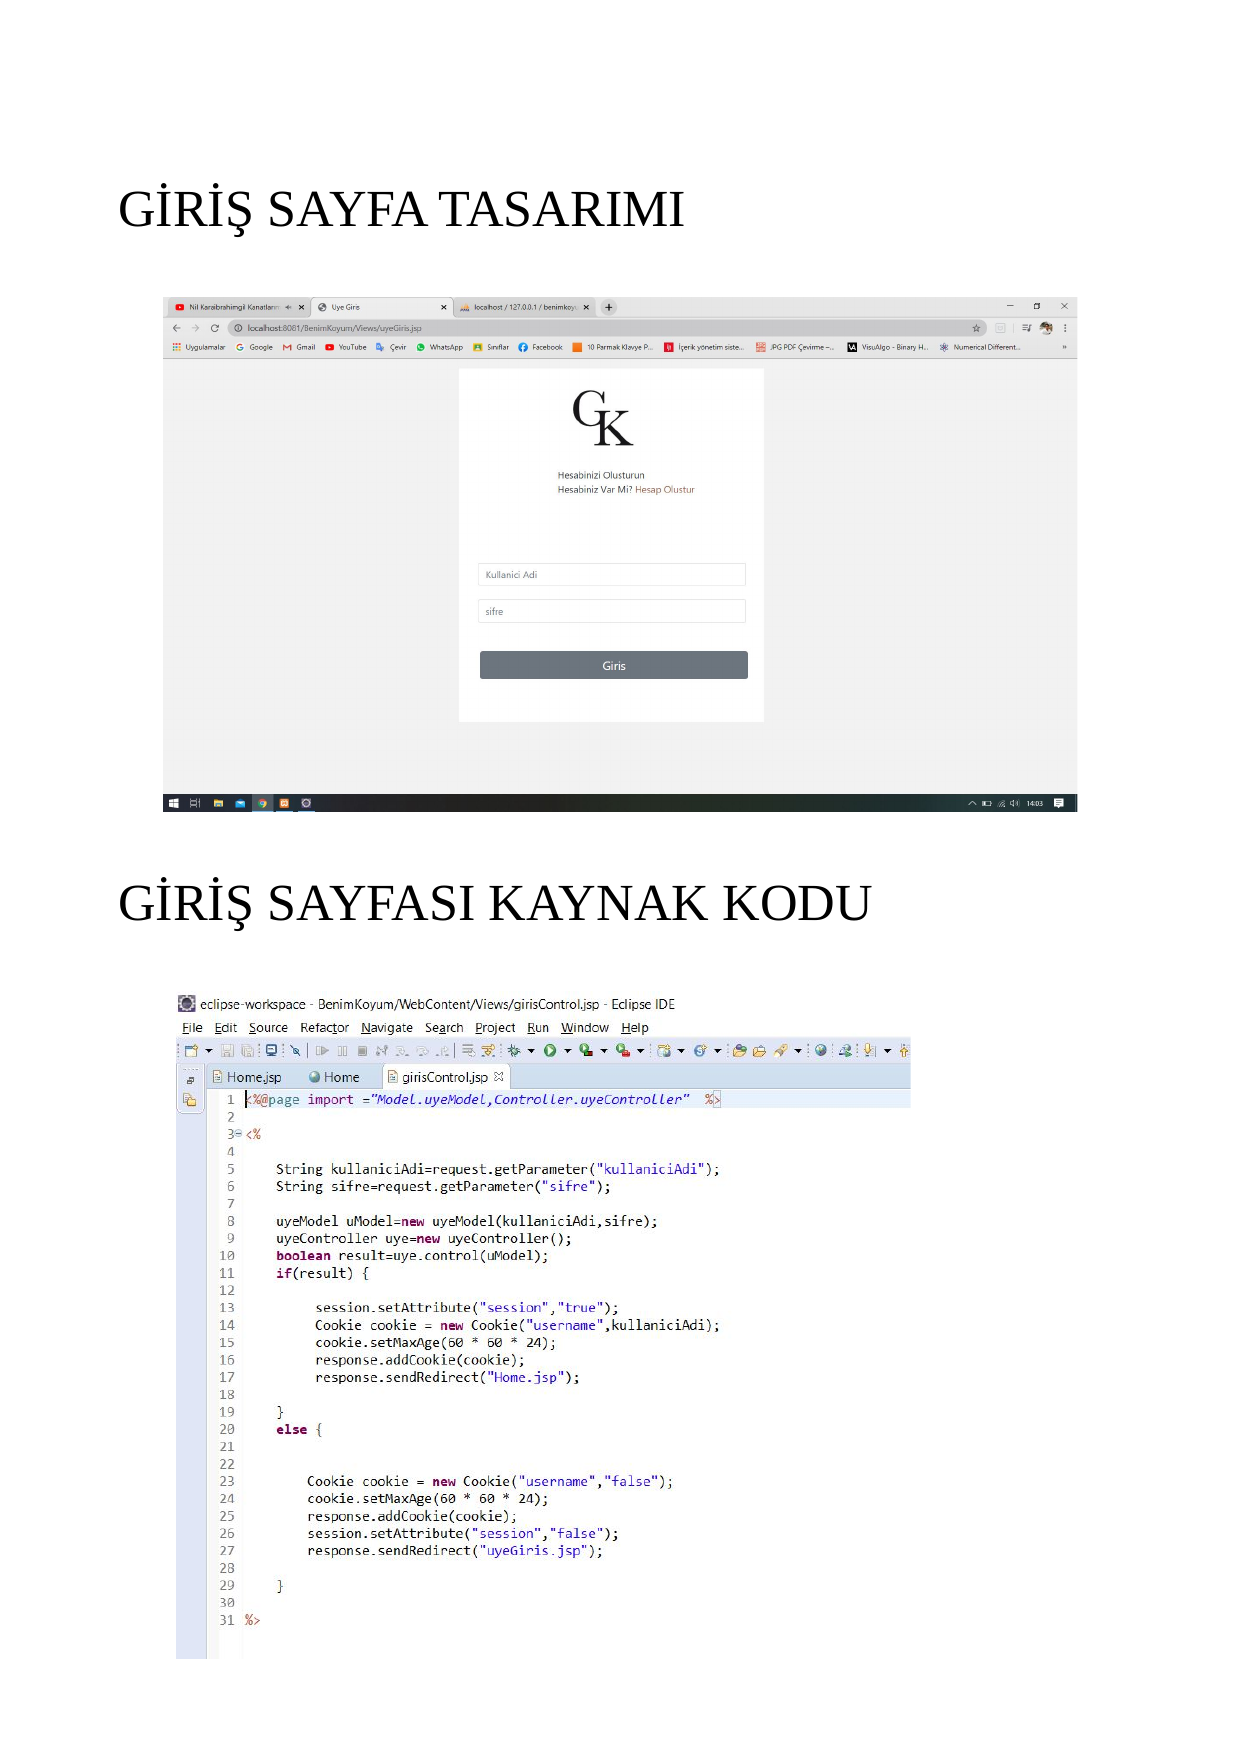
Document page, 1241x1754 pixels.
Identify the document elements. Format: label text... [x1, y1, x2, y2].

picture [176, 991, 911, 1659]
text GİRİŞ SAYFASI KAYNAK KODU [118, 872, 1122, 932]
text GİRİŞ SAYFA TASARIMI [118, 178, 1122, 238]
picture [163, 297, 1078, 812]
